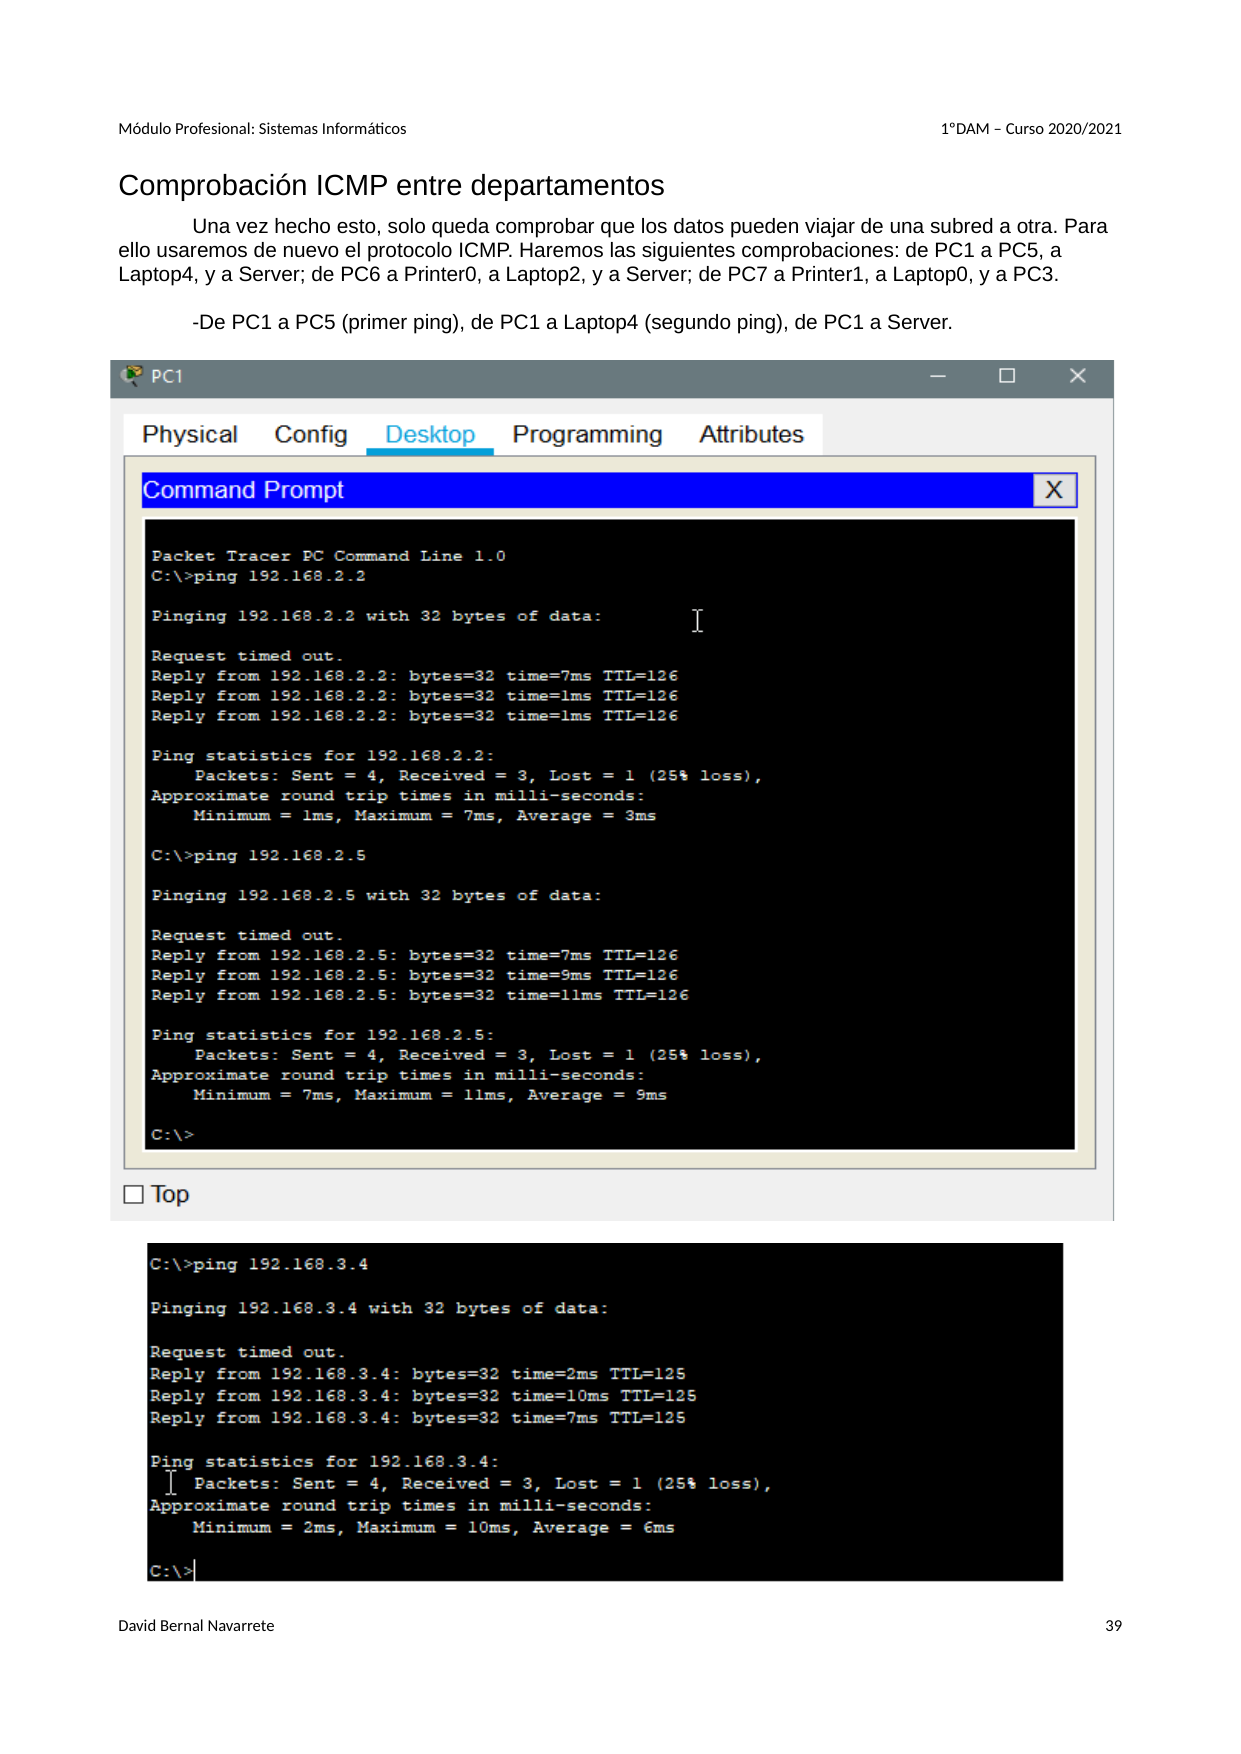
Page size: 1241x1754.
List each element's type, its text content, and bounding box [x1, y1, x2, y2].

subtitle Comprobación ICMP entre departamentos [118, 168, 1122, 201]
picture [110, 360, 1115, 1221]
text -De PC1 a PC5 (primer ping), de PC1 a Laptop4 (segundo ping), de PC1 a Server. [118, 310, 1122, 334]
text Una vez hecho esto, solo queda comprobar que los datos pueden viajar de una subred a otra. Para ello usaremos de nuevo el protocolo ICMP. Haremos las siguientes comprobaciones: de PC1 a PC5, a Laptop4, y a Server; de PC6 a Printer0, a Laptop2, y a Server; de PC7 a Printer1, a Laptop0, y a PC3. [118, 214, 1122, 286]
picture [147, 1243, 1065, 1583]
